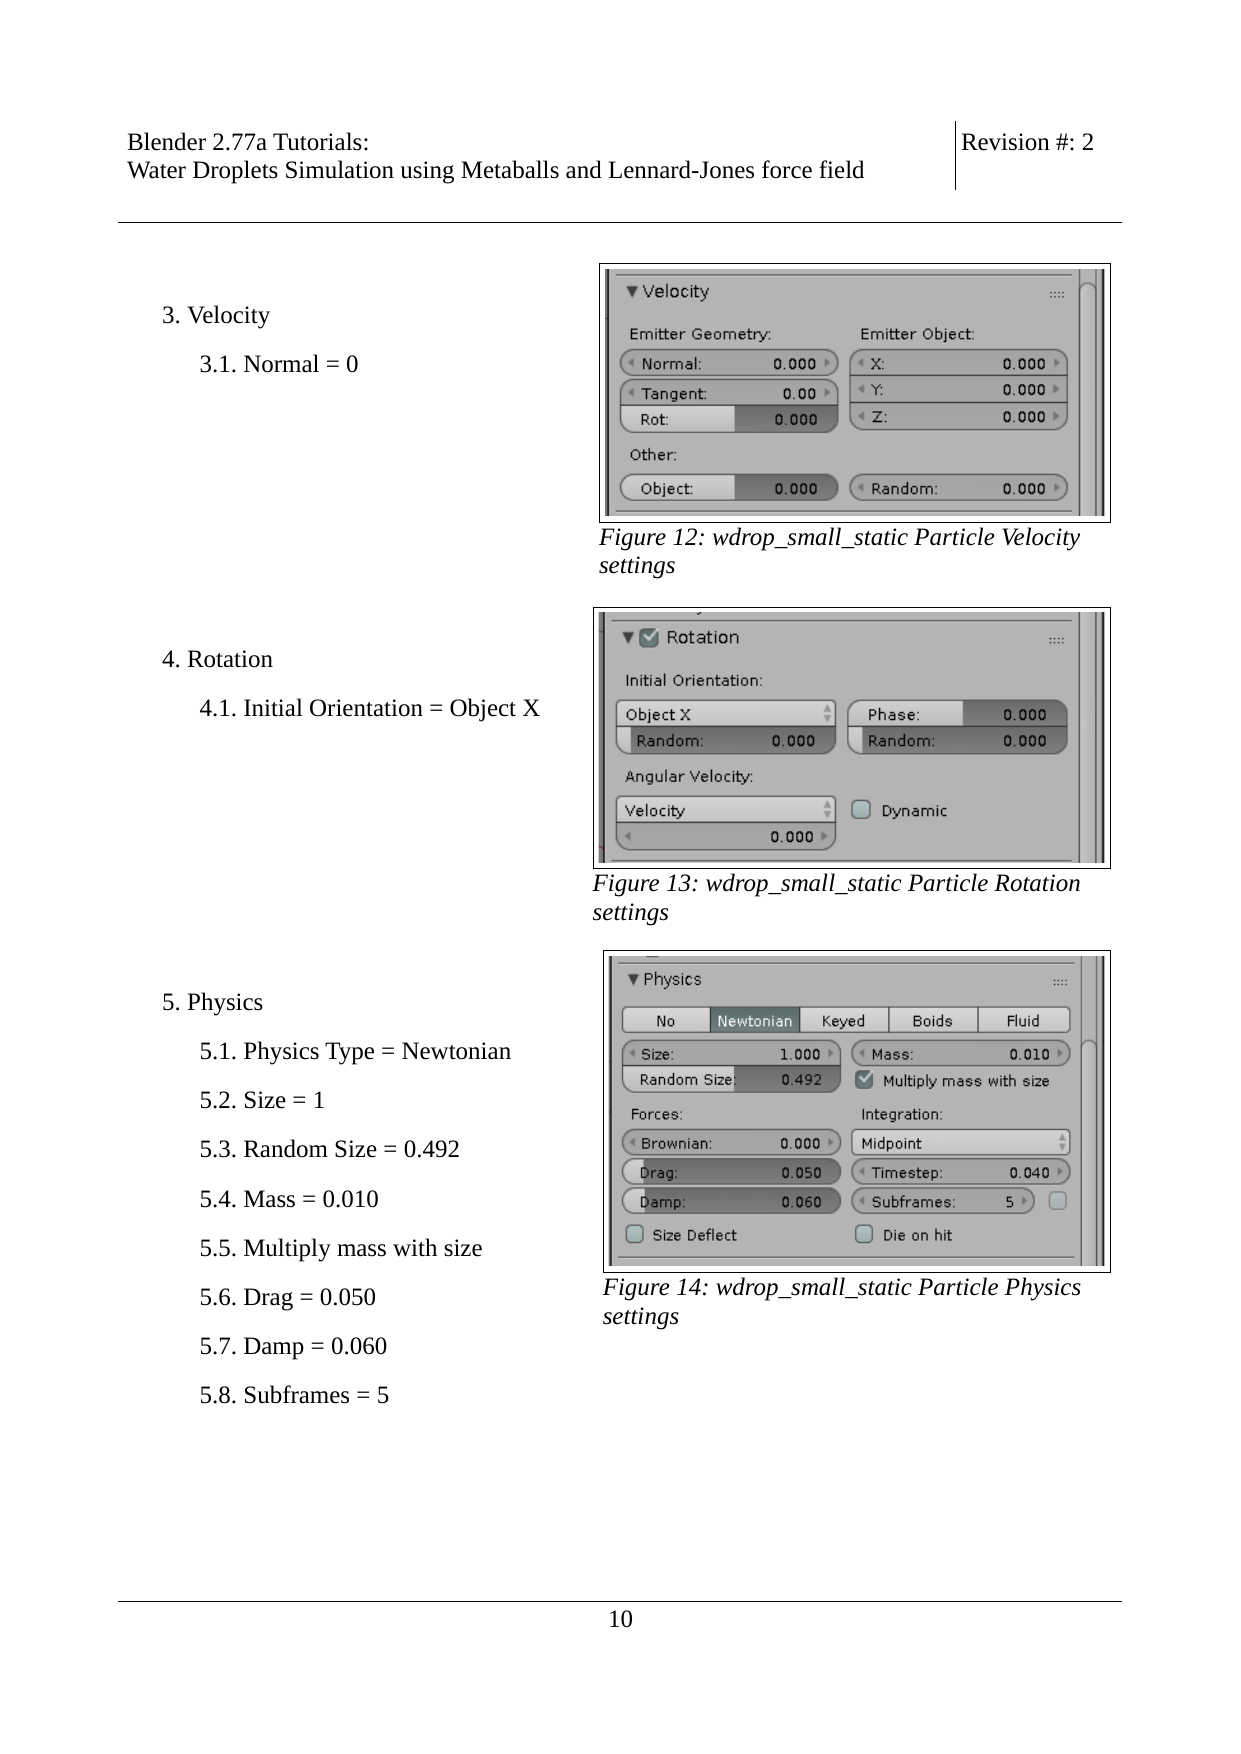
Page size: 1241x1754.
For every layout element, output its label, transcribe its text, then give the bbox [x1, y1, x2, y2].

list [1111, 987, 1122, 1016]
list Multiply mass with size [193, 1233, 603, 1261]
text Figure 12: wdrop_small_static Particle Velocity settings [599, 523, 1111, 579]
list Normal = 0 [193, 349, 599, 378]
list Physics [156, 987, 603, 1016]
list [1111, 644, 1122, 673]
list [1111, 301, 1122, 329]
list Initial Orientation = Object X [193, 693, 592, 722]
list Velocity [156, 301, 599, 329]
text [600, 264, 1110, 522]
text Figure 14: wdrop_small_static Particle Physics settings [603, 1273, 1111, 1329]
list Mass = 0.010 [193, 1184, 603, 1212]
list Subframes = 5 [193, 1380, 1122, 1409]
list [1111, 349, 1122, 378]
picture [598, 612, 1105, 863]
picture [605, 269, 1105, 516]
list Random Size = 0.492 [193, 1134, 603, 1163]
list [1111, 1282, 1122, 1311]
text Figure 13: wdrop_small_static Particle Rotation settings [592, 608, 1111, 926]
text [604, 951, 1110, 1272]
picture [608, 956, 1105, 1266]
list Drag = 0.050 [193, 1282, 603, 1311]
list Physics Type = Newtonian [193, 1036, 603, 1065]
list Damp = 0.060 [193, 1331, 1122, 1359]
list [1111, 1086, 1122, 1114]
list [1111, 1184, 1122, 1212]
list Rotation [156, 644, 592, 673]
list Size = 1 [193, 1086, 603, 1114]
